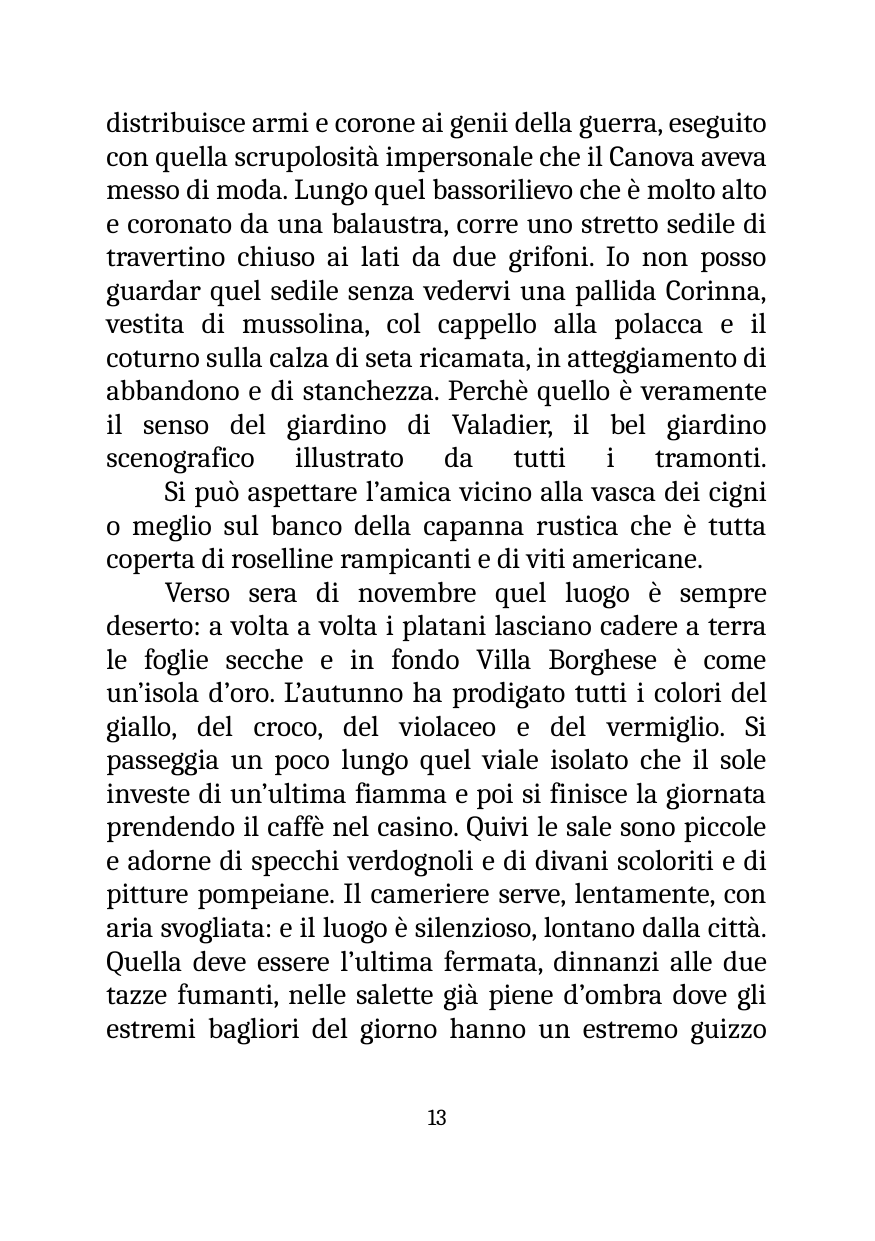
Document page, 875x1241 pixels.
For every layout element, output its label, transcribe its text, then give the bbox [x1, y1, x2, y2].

text distribuisce armi e corone ai genii della guerra, eseguito con quella scrupolosità impersonale che il Canova aveva messo di moda. Lungo quel bassorilievo che è molto alto e coronato da una balaustra, corre uno stretto sedile di travertino chiuso ai lati da due grifoni. Io non posso guardar quel sedile senza vedervi una pallida Corinna, vestita di mussolina, col cappello alla polacca e il coturno sulla calza di seta ricamata, in atteggiamento di abbandono e di stanchezza. Perchè quello è veramente il senso del giardino di Valadier, il bel giardino scenografico illustrato da tutti i tramonti. [106, 106, 768, 475]
text Si può aspettare l’amica vicino alla vasca dei cigni o meglio sul banco della capanna rustica che è tutta coperta di roselline rampicanti e di viti americane. [106, 475, 768, 576]
text Verso sera di novembre quel luogo è sempre deserto: a volta a volta i platani lasciano cadere a terra le foglie secche e in fondo Villa Borghese è come un’isola d’oro. L’autunno ha prodigato tutti i colori del giallo, del croco, del violaceo e del vermiglio. Si passeggia un poco lungo quel viale isolato che il sole investe di un’ultima fiamma e poi si finisce la giornata prendendo il caffè nel casino. Quivi le sale sono piccole e adorne di specchi verdognoli e di divani scoloriti e di pitture pompeiane. Il cameriere serve, lentamente, con aria svogliata: e il luogo è silenzioso, lontano dalla città. Quella deve essere l’ultima fermata, dinnanzi alle due tazze fumanti, nelle salette già piene d’ombra dove gli estremi bagliori del giorno hanno un estremo guizzo [106, 576, 768, 1045]
